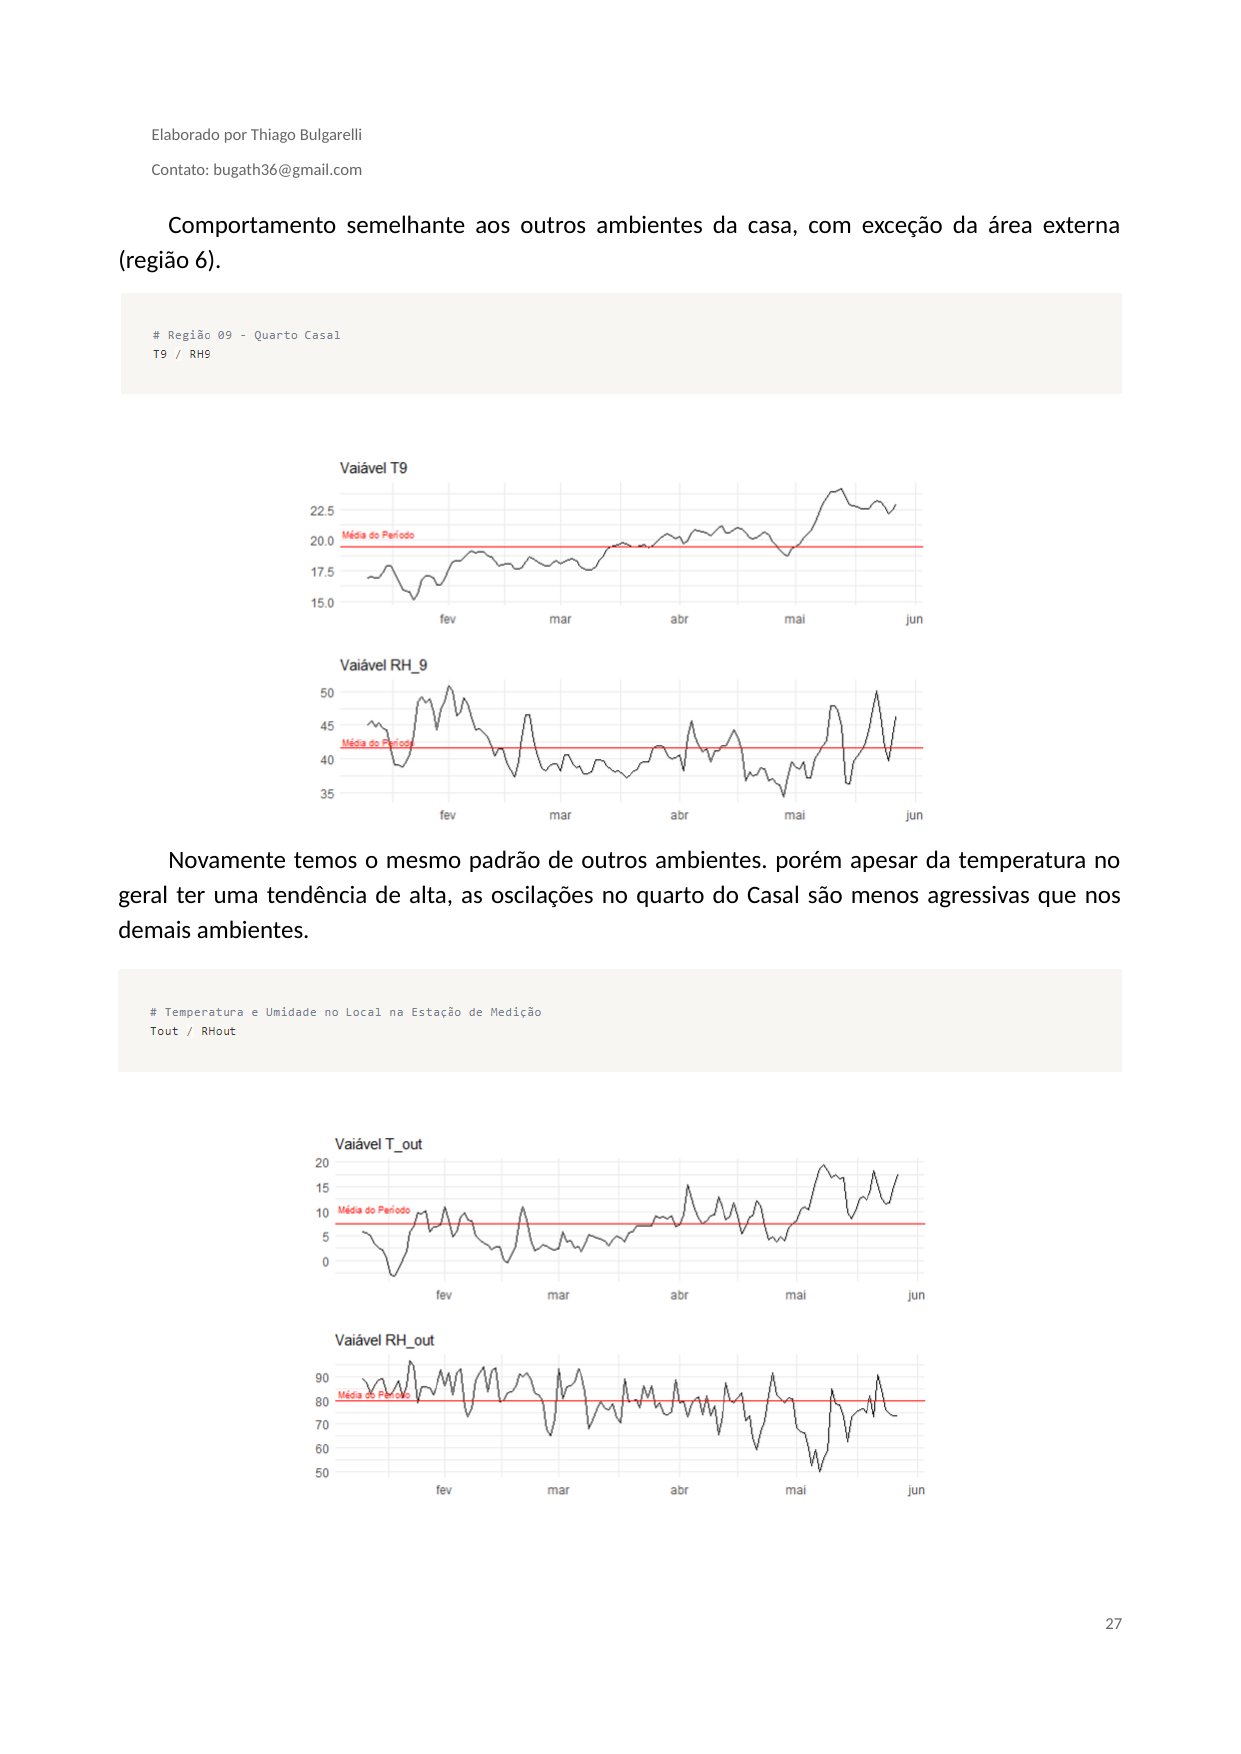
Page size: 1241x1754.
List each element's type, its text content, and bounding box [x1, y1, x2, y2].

picture [293, 1126, 947, 1500]
text Comportamento semelhante aos outros ambientes da casa, com exceção da área externa (região 6). [118, 209, 1122, 274]
picture [118, 293, 1123, 394]
text Novamente temos o mesmo padrão de outros ambientes. porém apesar da temperatura no geral ter uma tendência de alta, as oscilações no quarto do Casal são menos agressivas que nos demais ambientes. [118, 844, 1122, 944]
picture [296, 447, 944, 831]
picture [118, 969, 1123, 1072]
